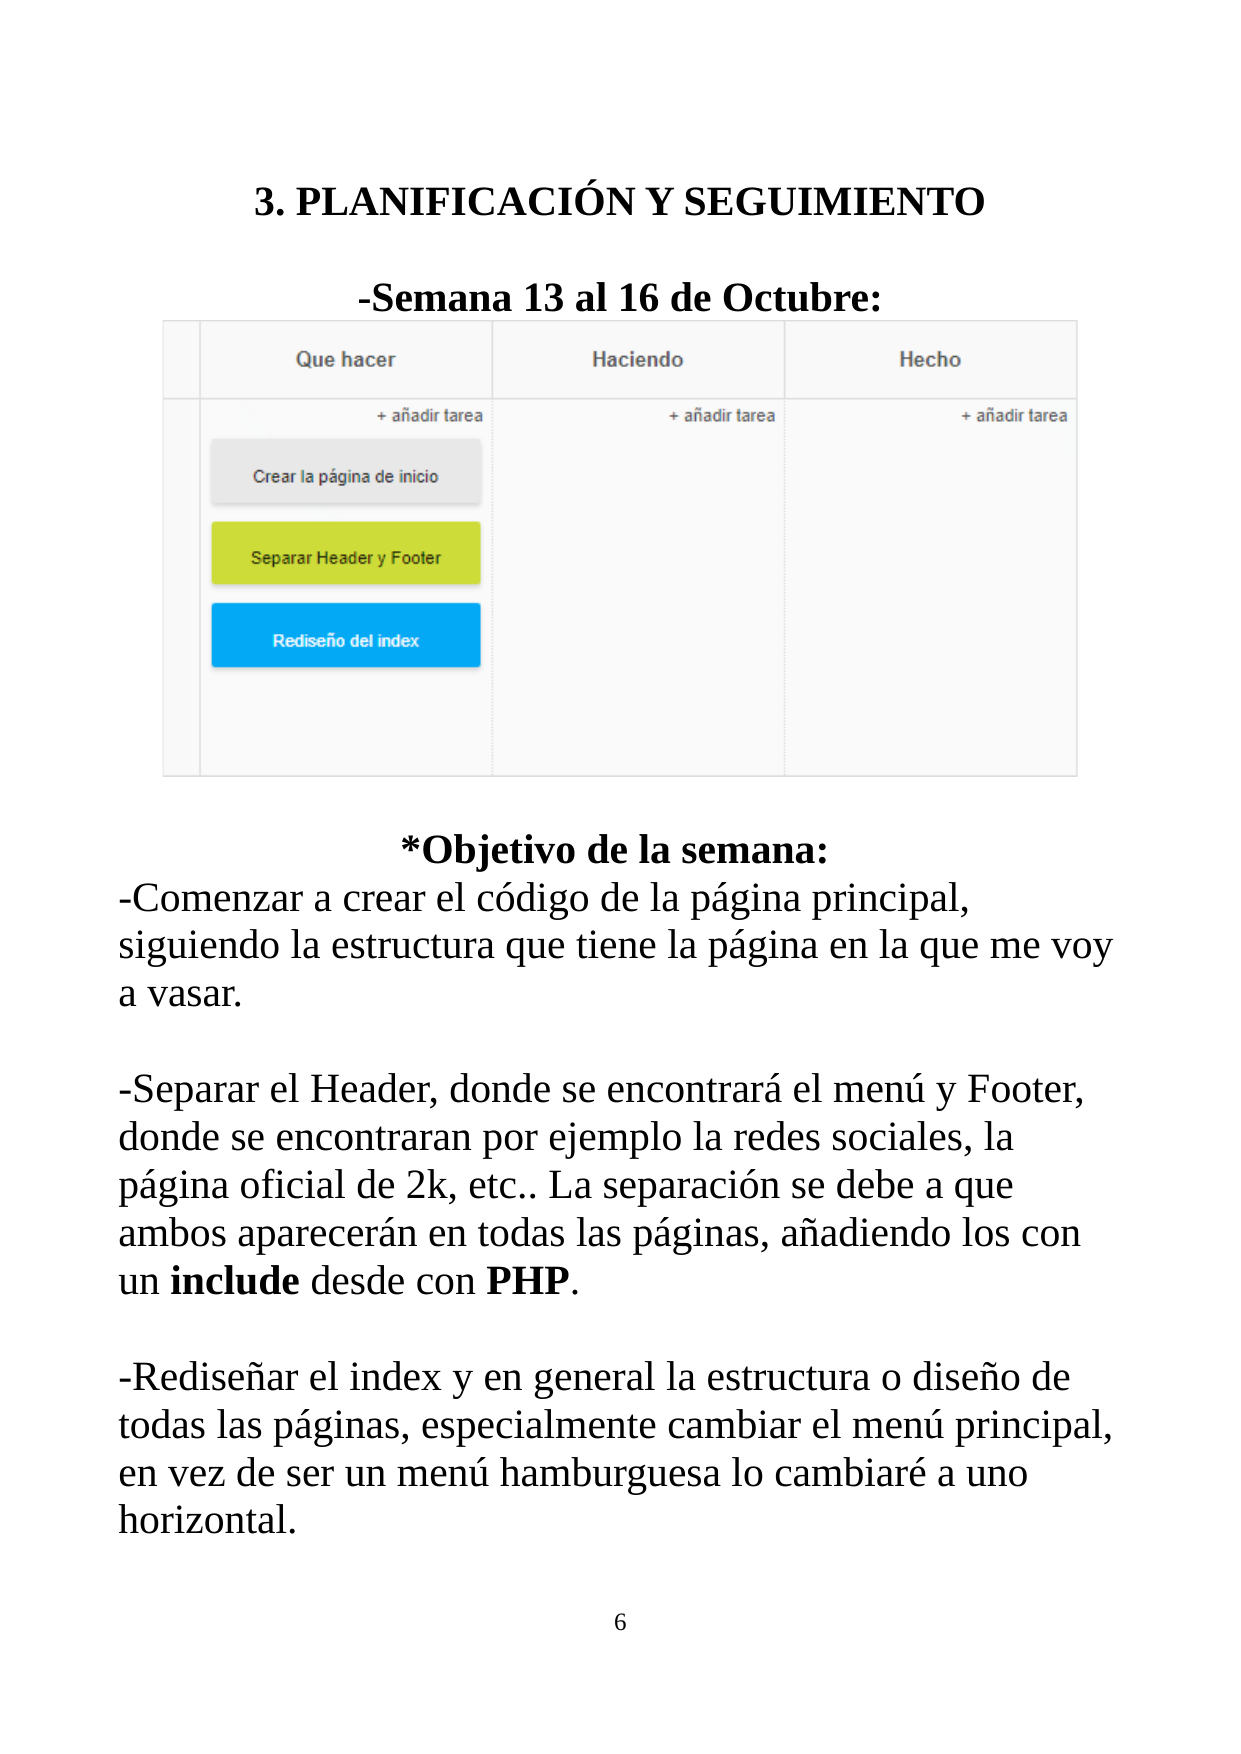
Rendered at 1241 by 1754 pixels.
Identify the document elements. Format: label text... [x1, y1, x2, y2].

text *Objetivo de la semana: [118, 824, 1122, 872]
text 3. PLANIFICACIÓN Y SEGUIMIENTO [118, 176, 1122, 224]
picture [162, 320, 1078, 777]
text -Semana 13 al 16 de Octubre: [118, 272, 1122, 320]
text -Rediseñar el index y en general la estructura o diseño de todas las páginas, especialmente cambiar el menú principal, en vez de ser un menú hamburguesa lo cambiaré a uno horizontal. [118, 1351, 1122, 1543]
text -Separar el Header, donde se encontrará el menú y Footer, donde se encontraran por ejemplo la redes sociales, la página oficial de 2k, etc.. La separación se debe a que ambos aparecerán en todas las páginas, añadiendo los con un include desde con PHP. [118, 1064, 1122, 1303]
text -Comenzar a crear el código de la página principal, siguiendo la estructura que tiene la página en la que me voy a vasar. [118, 872, 1122, 1016]
